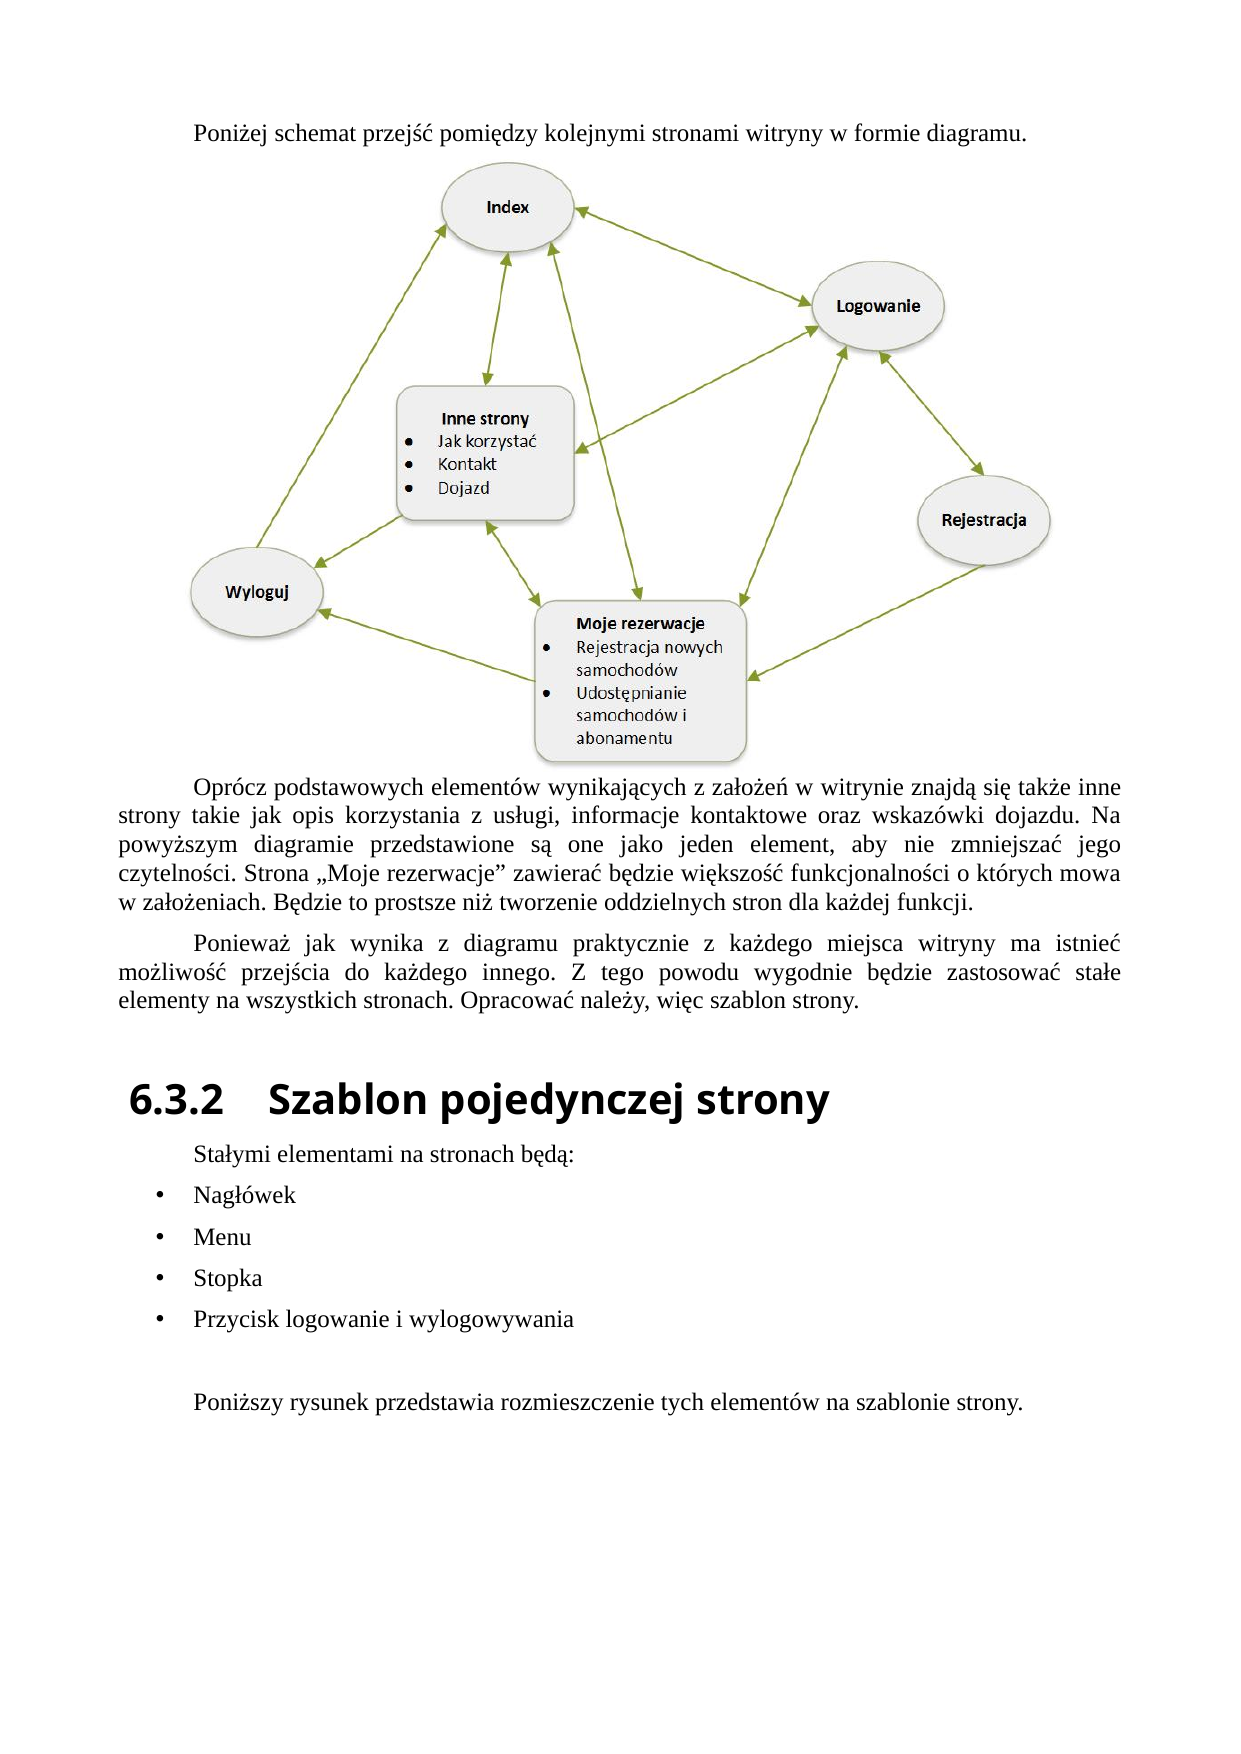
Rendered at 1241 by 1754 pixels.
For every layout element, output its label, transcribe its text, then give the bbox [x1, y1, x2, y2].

list Menu [156, 1222, 1122, 1251]
list Nagłówek [156, 1181, 1122, 1209]
text Oprócz podstawowych elementów wynikających z założeń w witrynie znajdą się także inne strony takie jak opis korzystania z usługi, informacje kontaktowe oraz wskazówki dojazdu. Na powyższym diagramie przedstawione są one jako jeden element, aby nie zmniejszać jego czytelności. Strona „Moje rezerwacje” zawierać będzie większość funkcjonalności o których mowa w założeniach. Będzie to prostsze niż tworzenie oddzielnych stron dla każdej funkcji. [118, 201, 1122, 915]
subtitle Szablon pojedynczej strony [118, 1070, 1122, 1127]
picture [183, 159, 1057, 772]
text Poniższy rysunek przedstawia rozmieszczenie tych elementów na szablonie strony. [118, 1387, 1122, 1416]
list Stopka [156, 1263, 1122, 1292]
text Poniżej schemat przejść pomiędzy kolejnymi stronami witryny w formie diagramu. [118, 118, 1122, 147]
text Stałymi elementami na stronach będą: [118, 1139, 1122, 1168]
text Ponieważ jak wynika z diagramu praktycznie z każdego miejsca witryny ma istnieć możliwość przejścia do każdego innego. Z tego powodu wygodnie będzie zastosować stałe elementy na wszystkich stronach. Opracować należy, więc szablon strony. [118, 928, 1122, 1014]
list Przycisk logowanie i wylogowywania [156, 1304, 1122, 1333]
